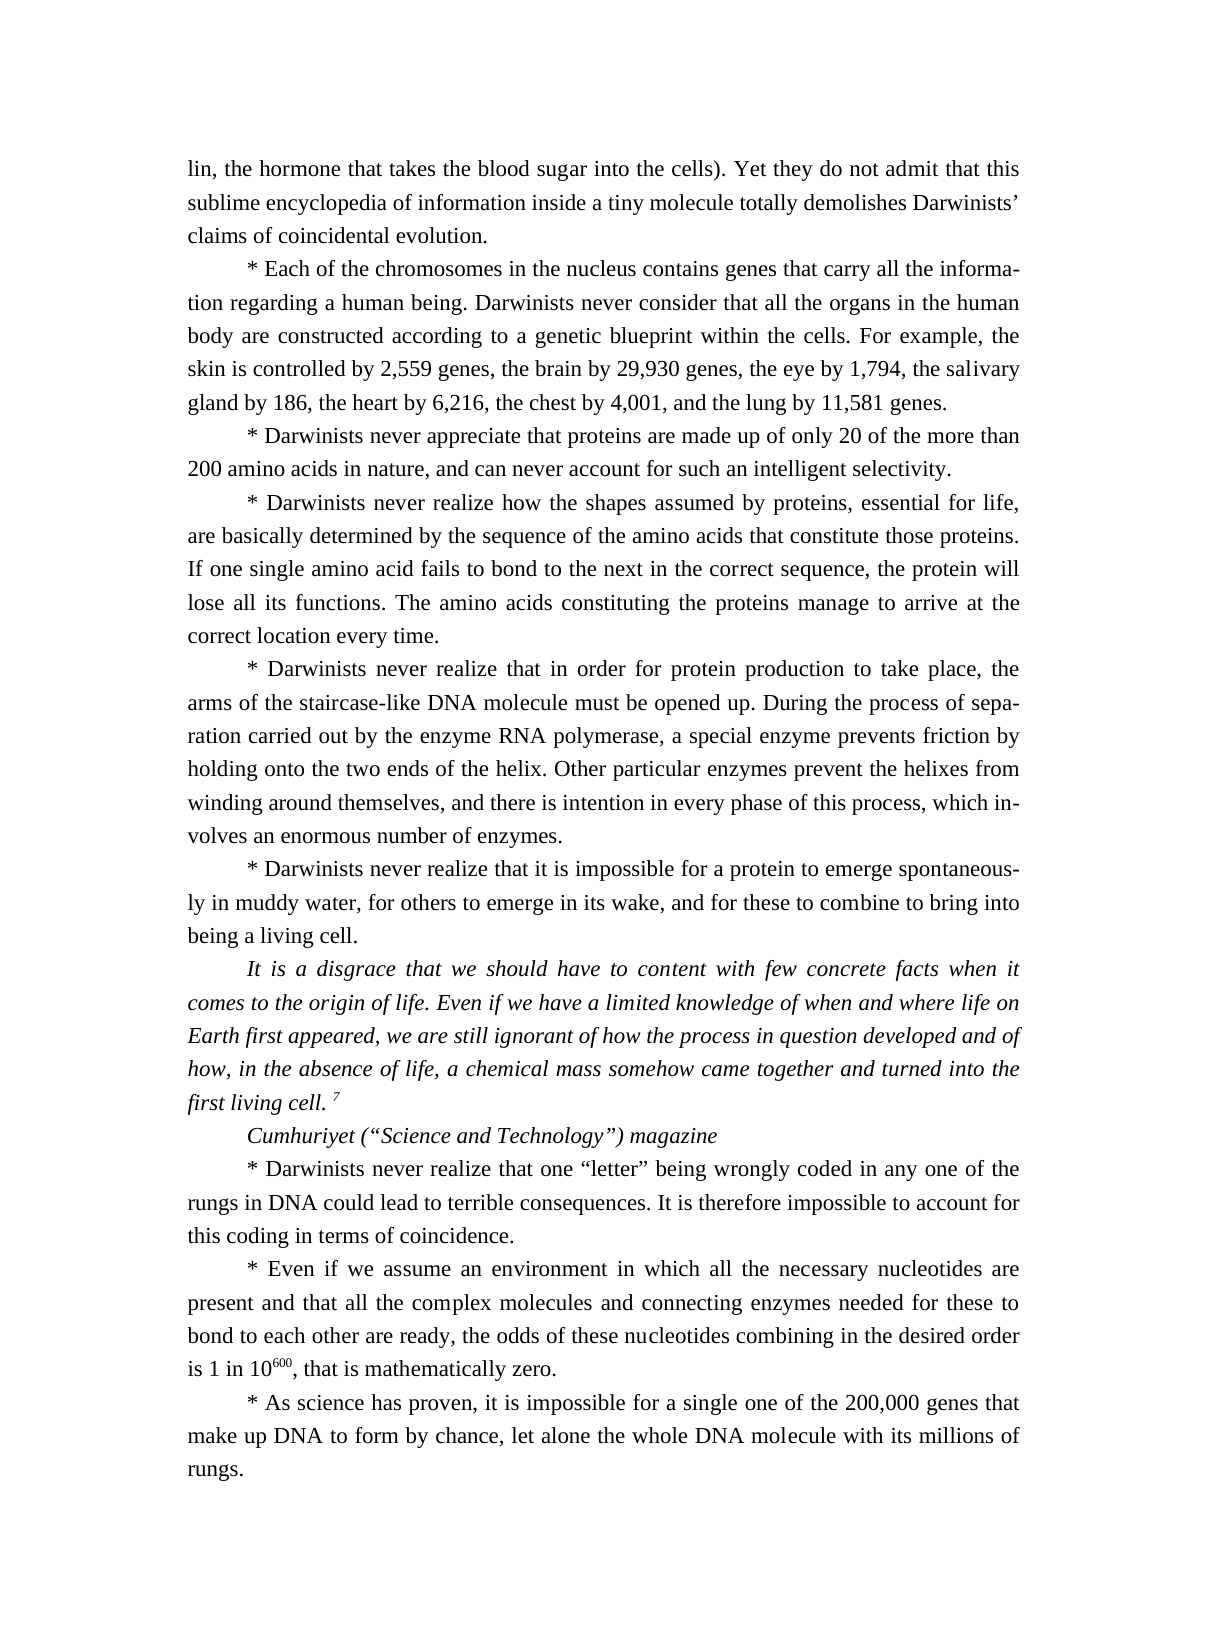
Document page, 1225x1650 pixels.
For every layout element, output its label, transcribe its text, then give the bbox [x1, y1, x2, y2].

text * Even if we as­sume an en­vi­ron­ment in which all the nec­es­sa­ry nu­cle­ot­i­des are present and that all the com­plex mol­e­cu­les and con­nect­ing en­zymes need­ed for these to bond to each oth­er are ready, the odds of these nu­cle­ot­i­des com­bin­ing in the de­sired or­der is 1 in 10600, that is math­e­mat­i­cal­ly ze­ro. [187, 1250, 1020, 1383]
text * Darwinists nev­er re­al­ize that one “let­ter” be­ing wrong­ly cod­ed in any one of the rungs in DNA could lead to ter­ri­ble con­se­quen­ces. It is there­fore im­pos­si­ble to ac­count for this cod­ing in terms of co­in­ci­dence. [187, 1150, 1020, 1250]
text It is a dis­grace that we should have to con­tent with few con­crete facts when it comes to the or­i­gin of life. Even if we have a lim­it­ed knowl­edge of when and where life on Earth first ap­peared, we are still ig­no­rant of how the proc­ess in ques­tion de­vel­oped and of how, in the ab­sence of life, a chem­i­cal mass some­how came to­geth­er and turned in­to the first liv­ing cell. 7 [187, 950, 1020, 1117]
text * Darwinists nev­er ap­pre­ci­ate that pro­teins are made up of on­ly 20 of the more than 200 ami­no ac­ids in na­ture, and can nev­er ac­count for such an in­tel­li­gent se­lect­iv­i­ty. [187, 417, 1020, 483]
text * Darwinists nev­er re­al­ize that it is im­pos­si­ble for a pro­tein to emerge spon­ta­ne­ous­ly in mud­dy wa­ter, for oth­ers to emerge in its wake, and for these to com­bine to bring in­to be­ing a liv­ing cell. [187, 850, 1020, 950]
text Cumhuriyet (“Science and Technology”) mag­a­zine [187, 1117, 1020, 1150]
text * Each of the chro­mo­somes in the nu­cle­us con­tains genes that car­ry all the in­for­ma­tion re­gard­ing a hu­man be­ing. Darwinists nev­er con­sid­er that all the or­gans in the hu­man body are con­struct­ed ac­cord­ing to a ge­net­ic blue­print with­in the cells. For ex­am­ple, the skin is con­trolled by 2,559 genes, the brain by 29,930 genes, the eye by 1,794, the sal­i­vary gland by 186, the heart by 6,216, the chest by 4,001, and the lung by 11,581 genes. [187, 250, 1020, 417]
text * Darwinists nev­er re­al­ize that in or­der for pro­tein pro­duc­tion to take place, the arms of the stair­case-like DNA mol­e­cule must be opened up. During the proc­ess of sep­a­ra­tion car­ried out by the en­zyme RNA pol­ym­er­ase, a spe­cial en­zyme pre­vents fric­tion by hold­ing on­to the two ends of the he­lix. Other par­tic­u­lar en­zymes pre­vent the he­lix­es from wind­ing around them­selves, and there is in­ten­tion in ev­ery phase of this proc­ess, which in­volves an enor­mous num­ber of en­zymes. [187, 650, 1020, 850]
text * As sci­ence has prov­en, it is im­pos­si­ble for a sin­gle one of the 200,000 genes that make up DNA to form by chance, let alone the whole DNA mol­e­cule with its mil­lions of rungs. [187, 1383, 1020, 1483]
text lin, the hor­mone that takes the blood sug­ar in­to the cells). Yet they do not ad­mit that this sub­lime en­cy­clo­pe­dia of in­for­ma­tion in­side a ti­ny mol­e­cule to­tal­ly de­mol­ish­es Darwinists’ claims of co­in­ci­den­tal ev­o­lu­tion. [187, 150, 1020, 250]
text * Darwinists nev­er re­al­ize how the shapes as­sumed by pro­teins, es­sen­tial for life, are bas­i­cal­ly de­ter­mined by the se­quence of the ami­no ac­ids that con­sti­tute those pro­teins. If one sin­gle ami­no ac­id fails to bond to the next in the cor­rect se­quence, the pro­tein will lose all its func­tions. The ami­no ac­ids con­sti­tut­ing the pro­teins man­age to ar­rive at the cor­rect lo­ca­tion ev­ery time. [187, 483, 1020, 650]
